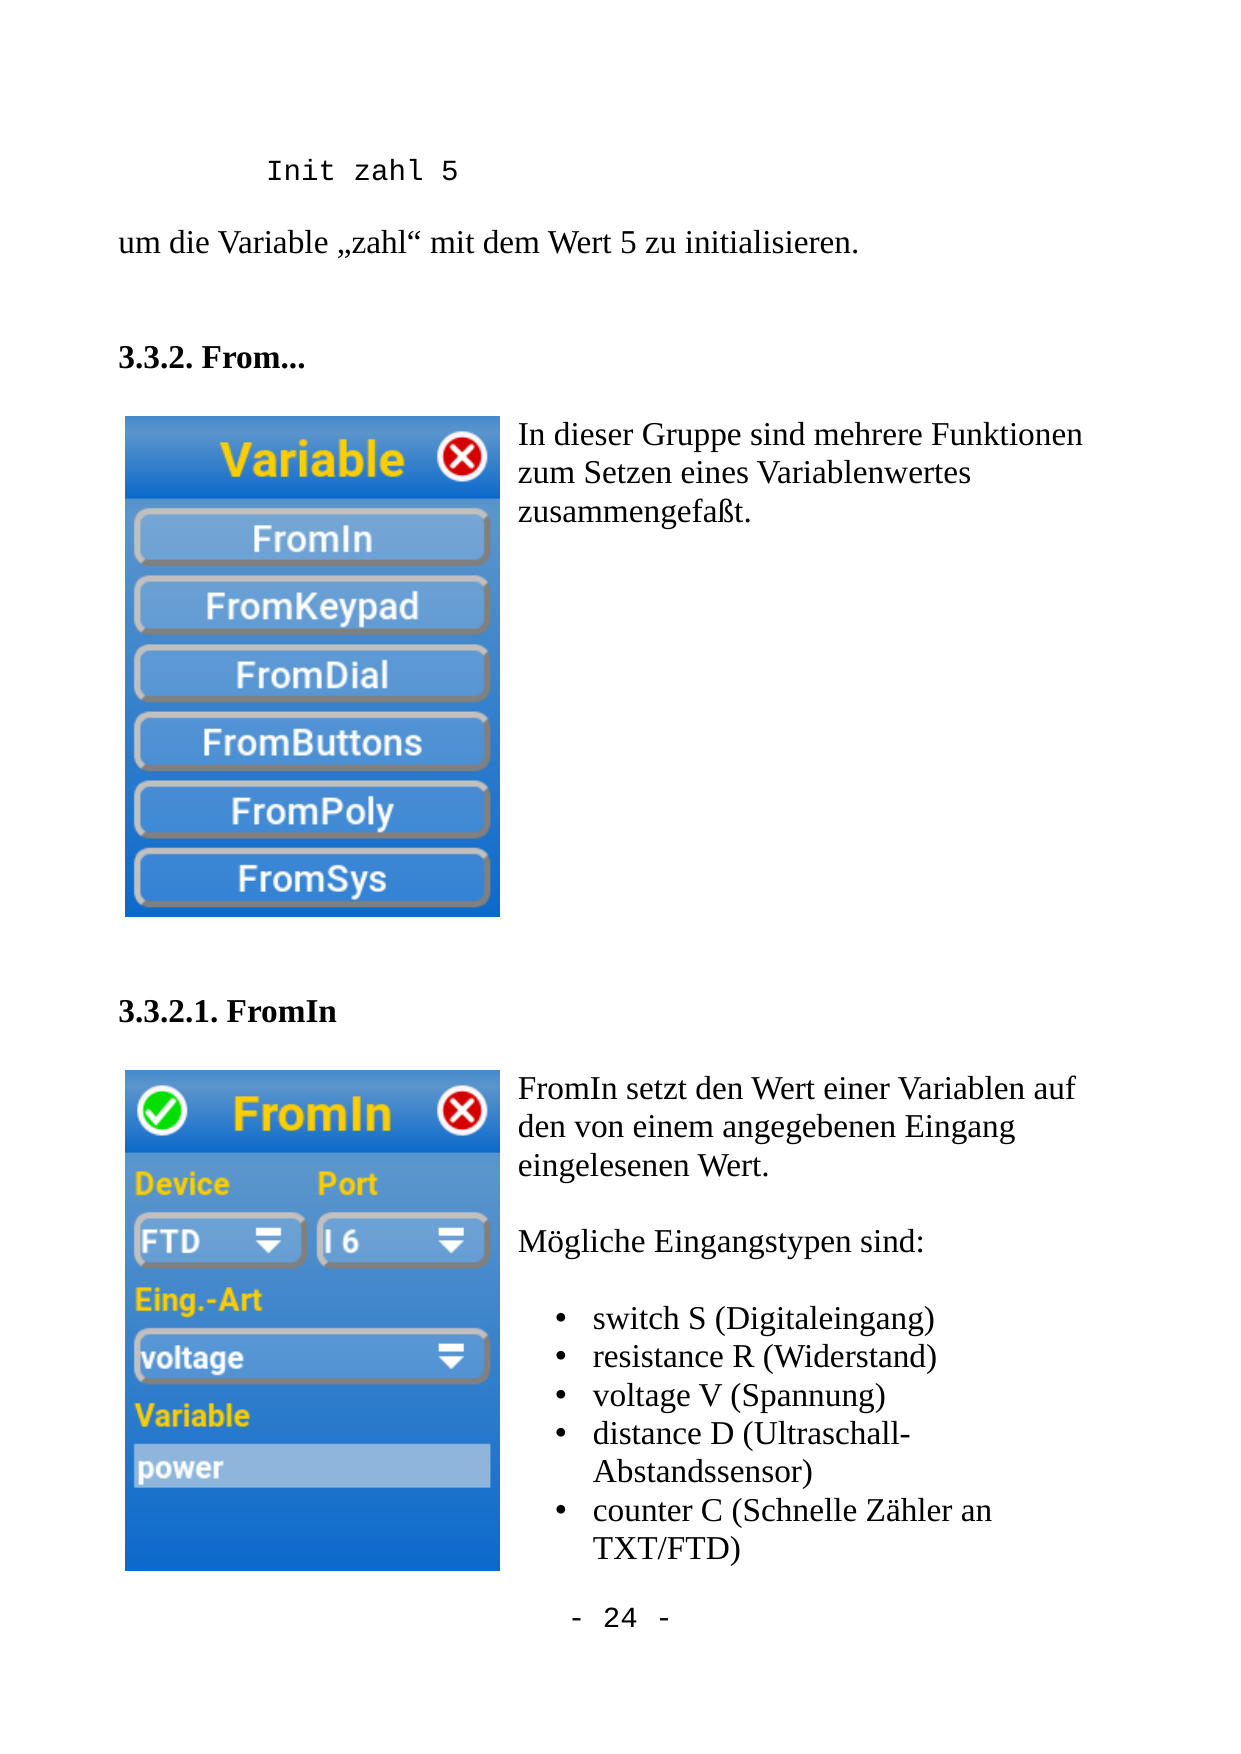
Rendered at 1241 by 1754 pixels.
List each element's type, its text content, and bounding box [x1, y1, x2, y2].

text Mögliche Eingangstypen sind: [500, 1221, 1122, 1260]
list switch S (Digitaleingang) [500, 1298, 1122, 1336]
text FromIn setzt den Wert einer Variablen auf den von einem angegebenen Eingang eingelesenen Wert. [118, 1068, 1122, 1183]
list resistance R (Widerstand) [500, 1336, 1122, 1375]
list distance D (Ultraschall-Abstandssensor) [500, 1413, 1122, 1490]
text 3.3.2. From... [118, 337, 1122, 376]
text um die Variable „zahl“ mit dem Wert 5 zu initialisieren. [118, 222, 1122, 261]
text Init zahl 5 [118, 156, 1122, 189]
text 3.3.2.1. FromIn [118, 991, 1122, 1030]
list voltage V (Spannung) [500, 1375, 1122, 1413]
picture [125, 1070, 500, 1571]
picture [125, 416, 500, 917]
text In dieser Gruppe sind mehrere Funktionen zum Setzen eines Variablenwertes zusammengefaßt. [118, 414, 1122, 529]
list counter C (Schnelle Zähler an TXT/FTD) [500, 1490, 1122, 1566]
